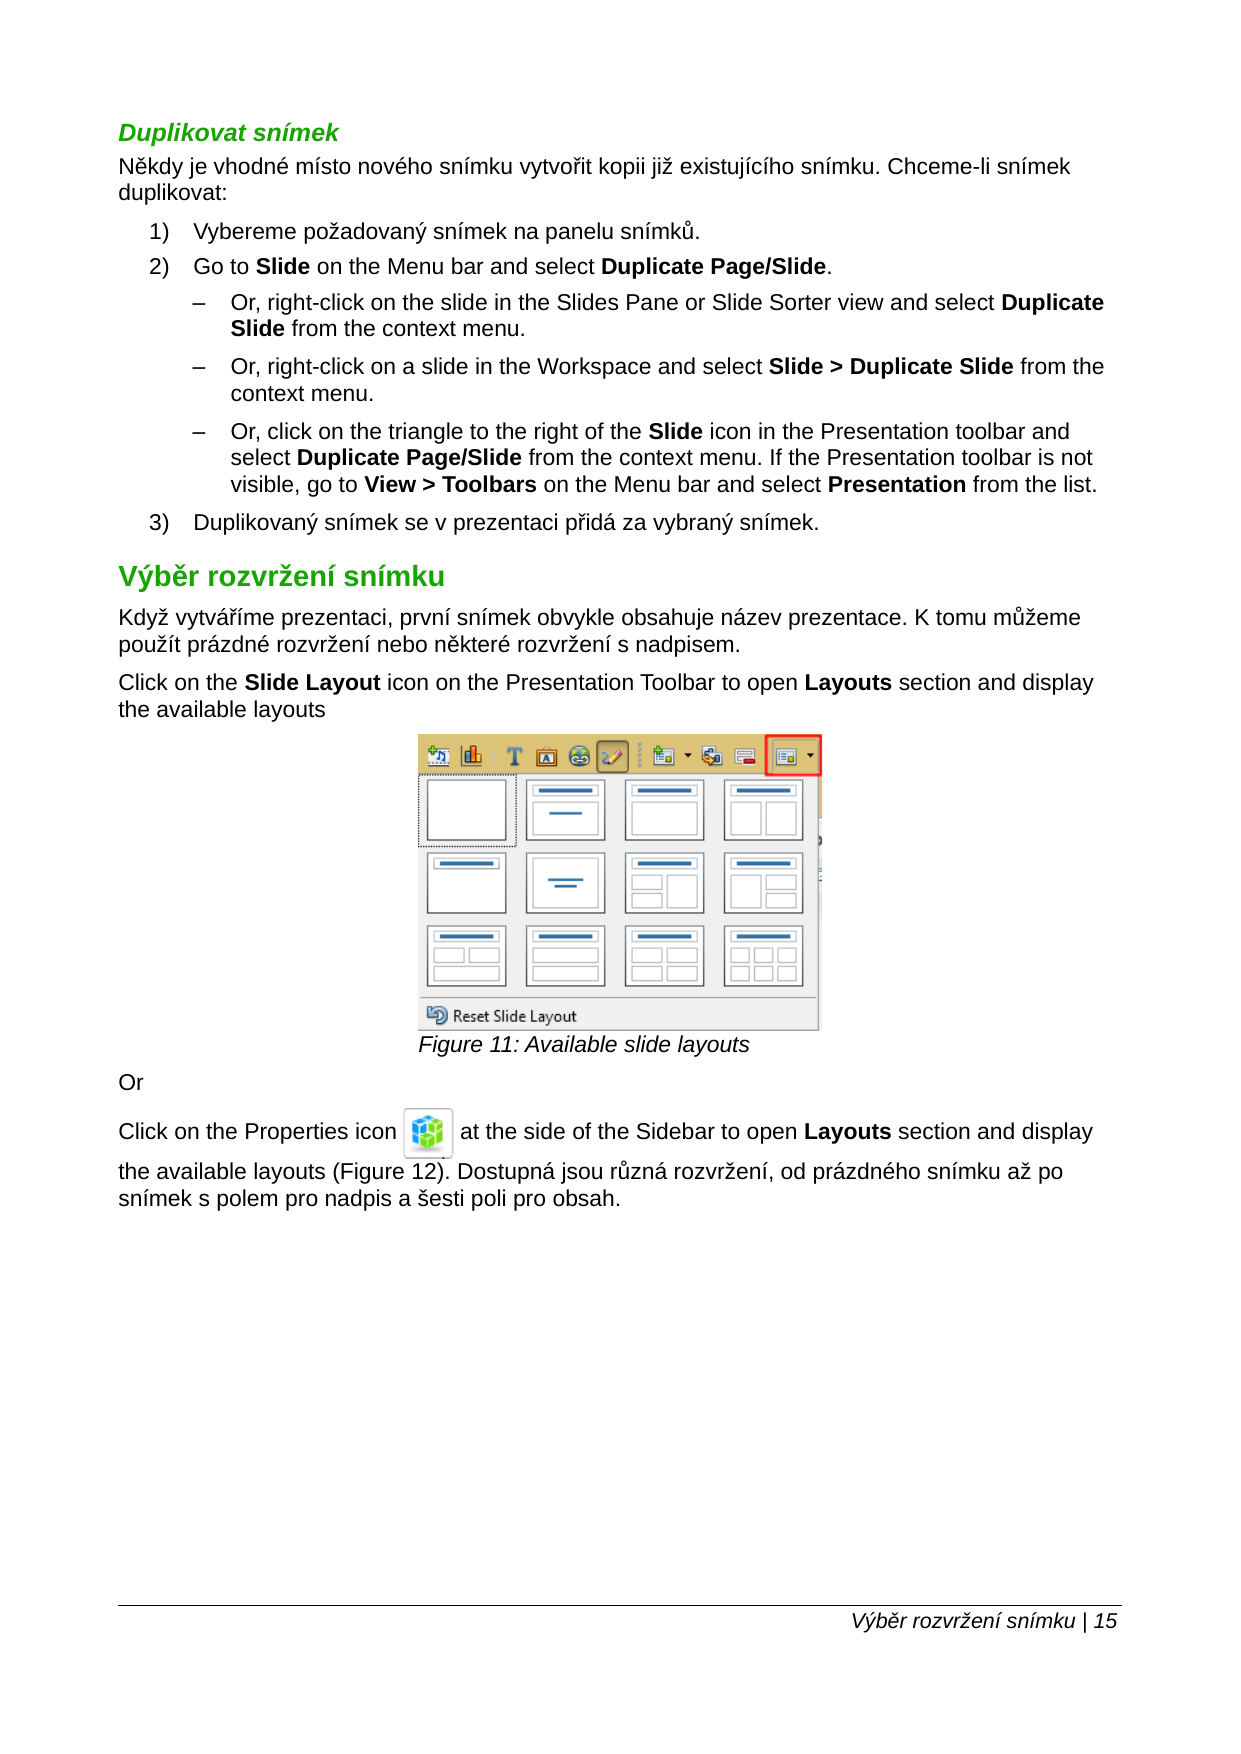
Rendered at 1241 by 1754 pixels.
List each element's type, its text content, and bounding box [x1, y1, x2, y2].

text Or [118, 1069, 1122, 1096]
list Or, click on the triangle to the right of the Slide icon in the Presentation toolbar and select Duplicate Page/Slide from the context menu. If the Presentation toolbar is not visible, go to View > Toolbars on the Menu bar and select Presentation from the list. [192, 418, 1122, 497]
list Duplikovaný snímek se v prezentaci přidá za vybraný snímek. [169, 509, 1122, 535]
subtitle Duplikovat snímek [118, 118, 1122, 147]
text Click on the Slide Layout icon on the Presentation Toolbar to open Layouts section and display the available layouts [118, 669, 1122, 722]
list Go to Slide on the Menu bar and select Duplicate Page/Slide. [169, 253, 1122, 279]
list Or, right-click on a slide in the Workspace and select Slide > Duplicate Slide from the context menu. [192, 353, 1122, 406]
subtitle Výběr rozvržení snímku [118, 559, 1122, 592]
list Or, right-click on the slide in the Slides Pane or Slide Sorter view and select Duplicate Slide from the context menu. [192, 288, 1122, 341]
text Někdy je vhodné místo nového snímku vytvořit kopii již existujícího snímku. Chceme-li snímek duplikovat: [118, 153, 1122, 206]
text Figure 11: Available slide layouts [418, 1031, 822, 1057]
picture [403, 1108, 454, 1159]
text Když vytváříme prezentaci, první snímek obvykle obsahuje název prezentace. K tomu můžeme použít prázdné rozvržení nebo některé rozvržení s nadpisem. [118, 604, 1122, 657]
list Vybereme požadovaný snímek na panelu snímků. [169, 218, 1122, 244]
picture [418, 734, 823, 1031]
text Click on the Properties icon at the side of the Sidebar to open Layouts section and display the available layouts (Figure 12). Dostupná jsou různá rozvržení, od prázdného snímku až po snímek s polem pro nadpis a šesti poli pro obsah. [118, 1108, 1122, 1211]
